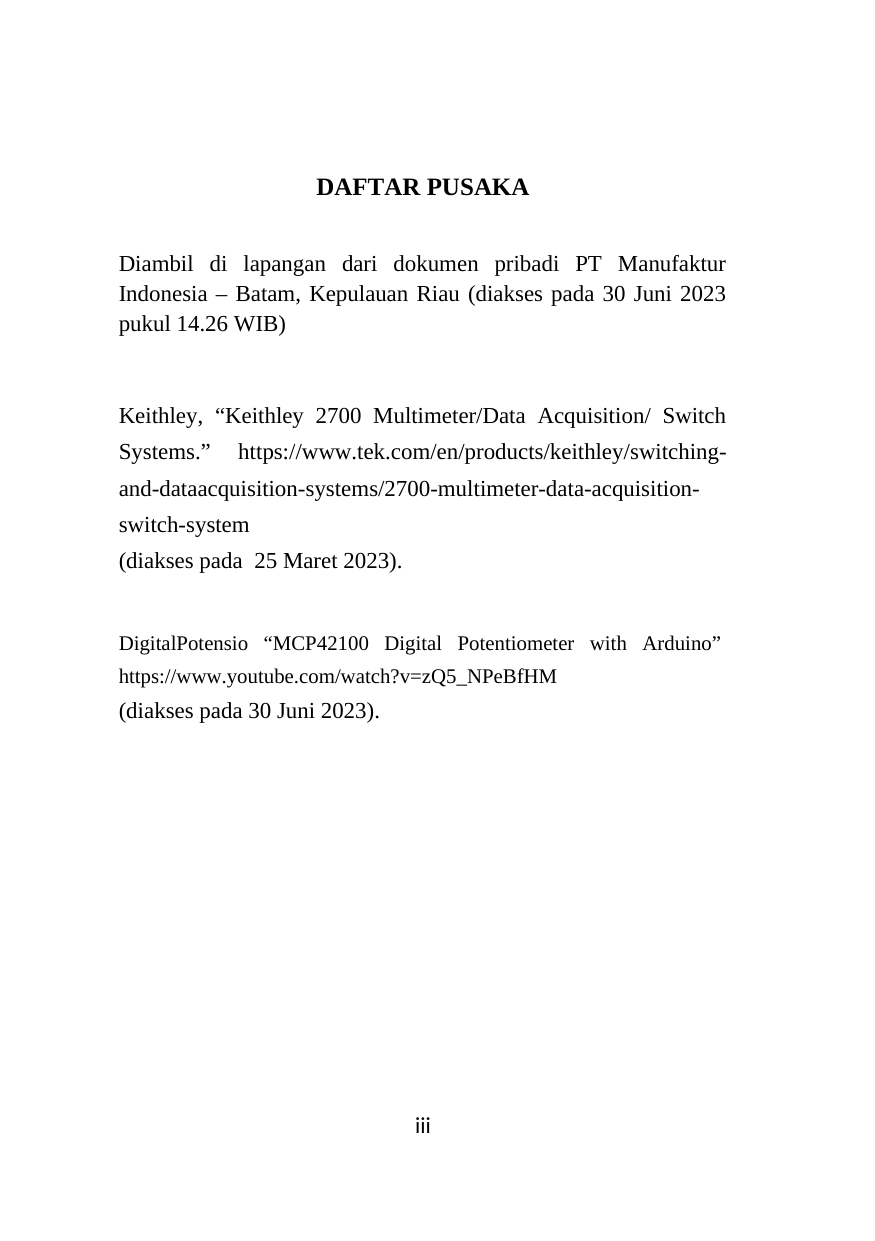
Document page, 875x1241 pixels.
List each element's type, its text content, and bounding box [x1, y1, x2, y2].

text (diakses pada 25 Maret 2023). [118, 547, 727, 574]
text (diakses pada 30 Juni 2023). [118, 697, 727, 723]
subtitle DAFTAR PUSAKA [118, 172, 727, 201]
text Diambil di lapangan dari dokumen pribadi PT Manufaktur Indonesia – Batam, Kepulauan Riau (diakses pada 30 Juni 2023 pukul 14.26 WIB) [118, 250, 727, 337]
text DigitalPotensio “MCP42100 Digital Potentiometer with Arduino” https://www.youtube.com/watch?v=zQ5_NPeBfHM [118, 630, 727, 688]
text Keithley, “Keithley 2700 Multimeter/Data Acquisition/ Switch Systems.” https://www.tek.com/en/products/keithley/switching-and-dataacquisition-systems/2700-multimeter-data-acquisition-switch-system [118, 402, 727, 537]
